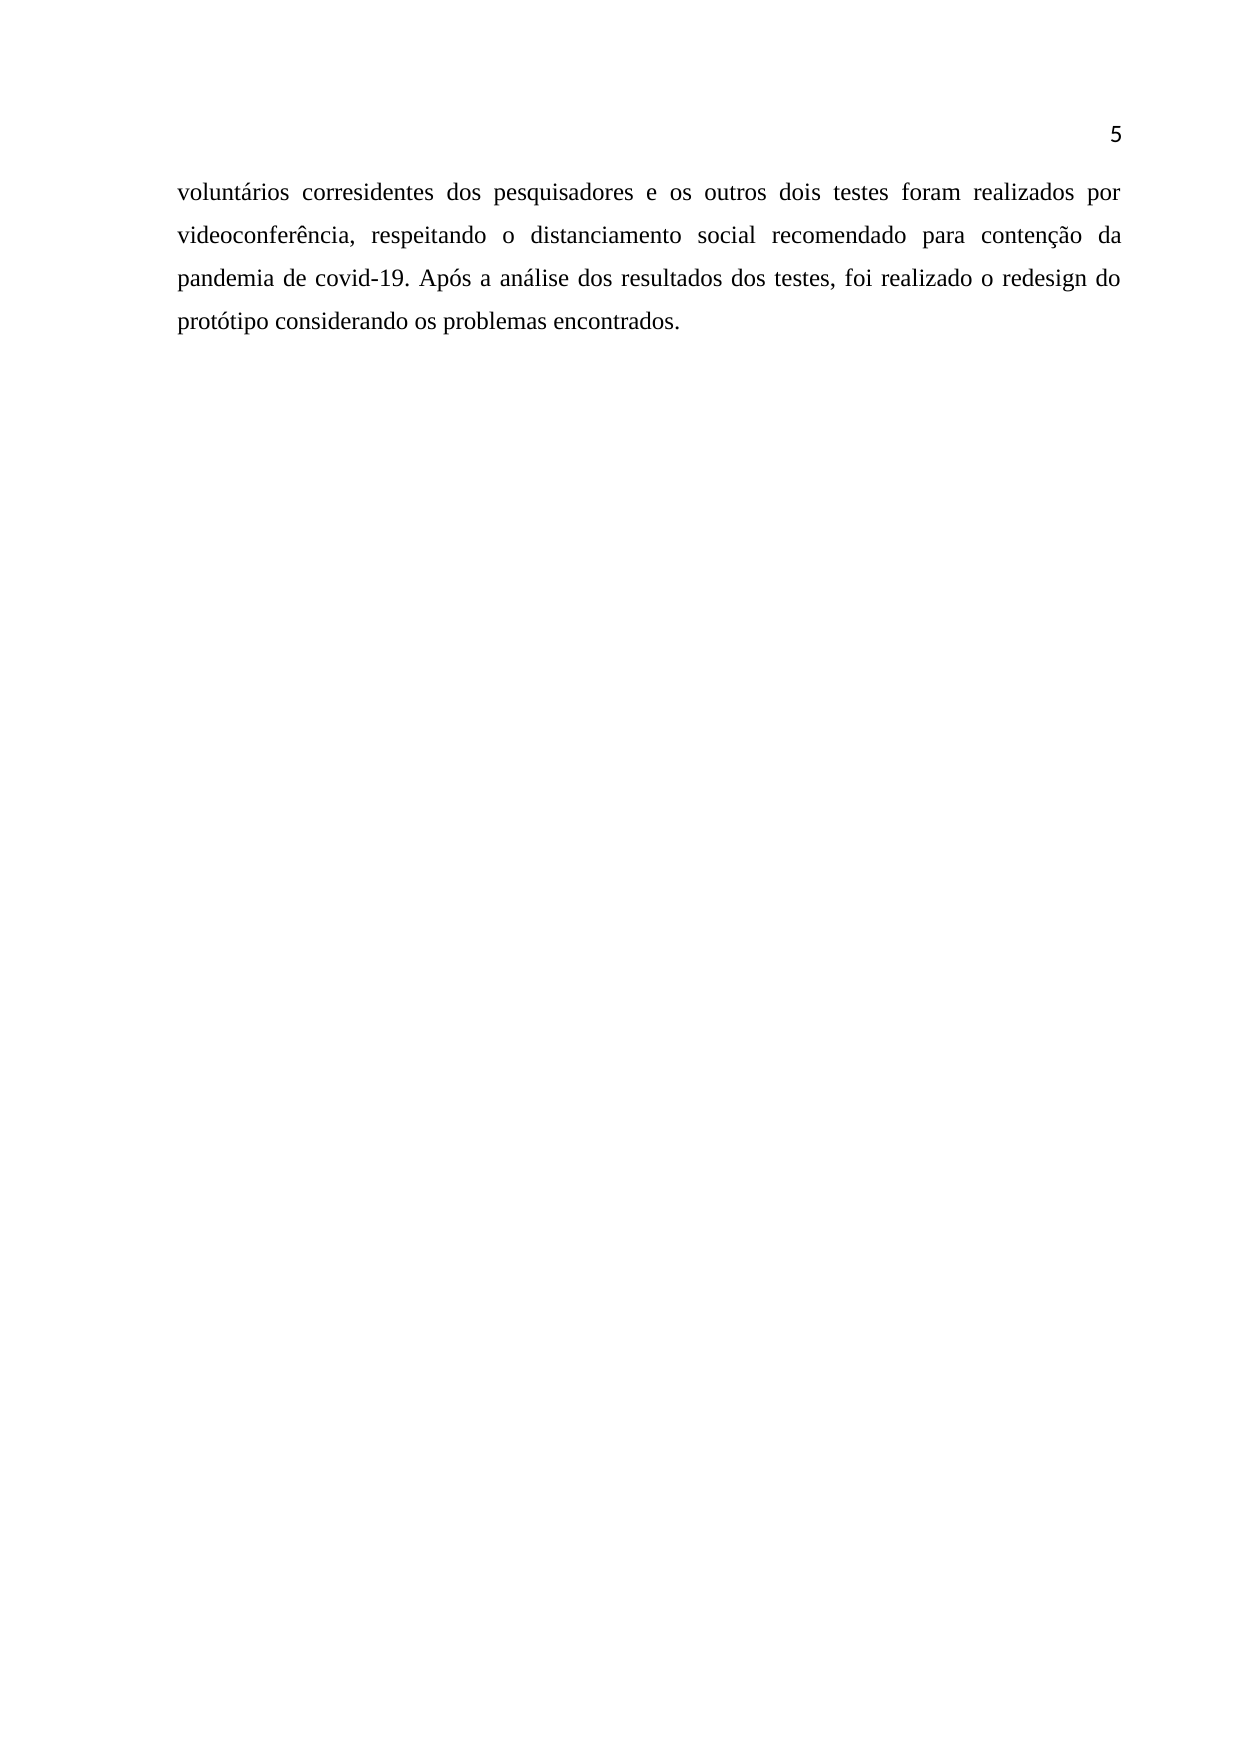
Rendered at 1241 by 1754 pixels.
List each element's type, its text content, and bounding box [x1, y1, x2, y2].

text voluntários corresidentes dos pesquisadores e os outros dois testes foram realizados por videoconferência, respeitando o distanciamento social recomendado para contenção da pandemia de covid-19. Após a análise dos resultados dos testes, foi realizado o redesign do protótipo considerando os problemas encontrados. [177, 177, 1122, 335]
